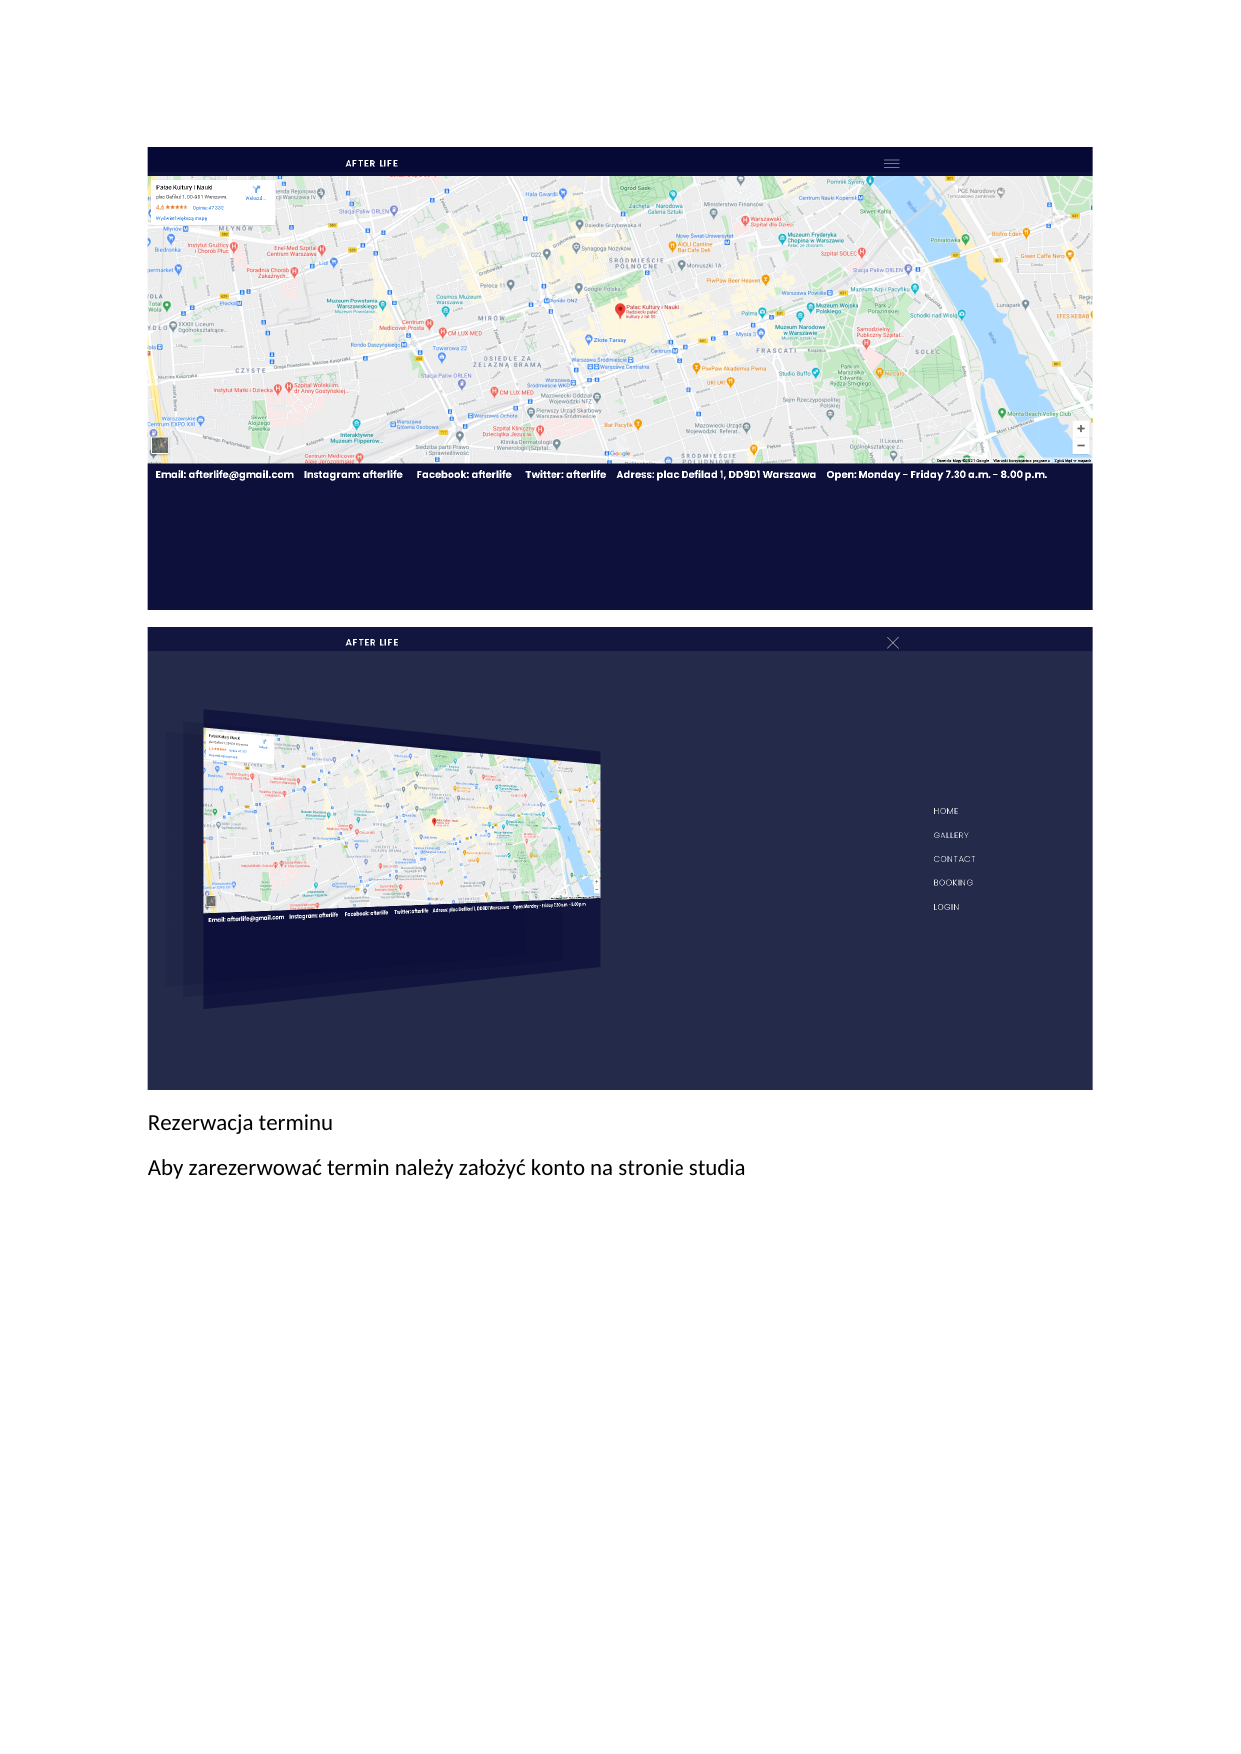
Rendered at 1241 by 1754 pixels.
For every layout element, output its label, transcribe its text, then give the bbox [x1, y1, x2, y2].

text Aby zarezerwować termin należy założyć konto na stronie studia [148, 1153, 1093, 1181]
text Rezerwacja terminu [148, 1108, 1093, 1136]
